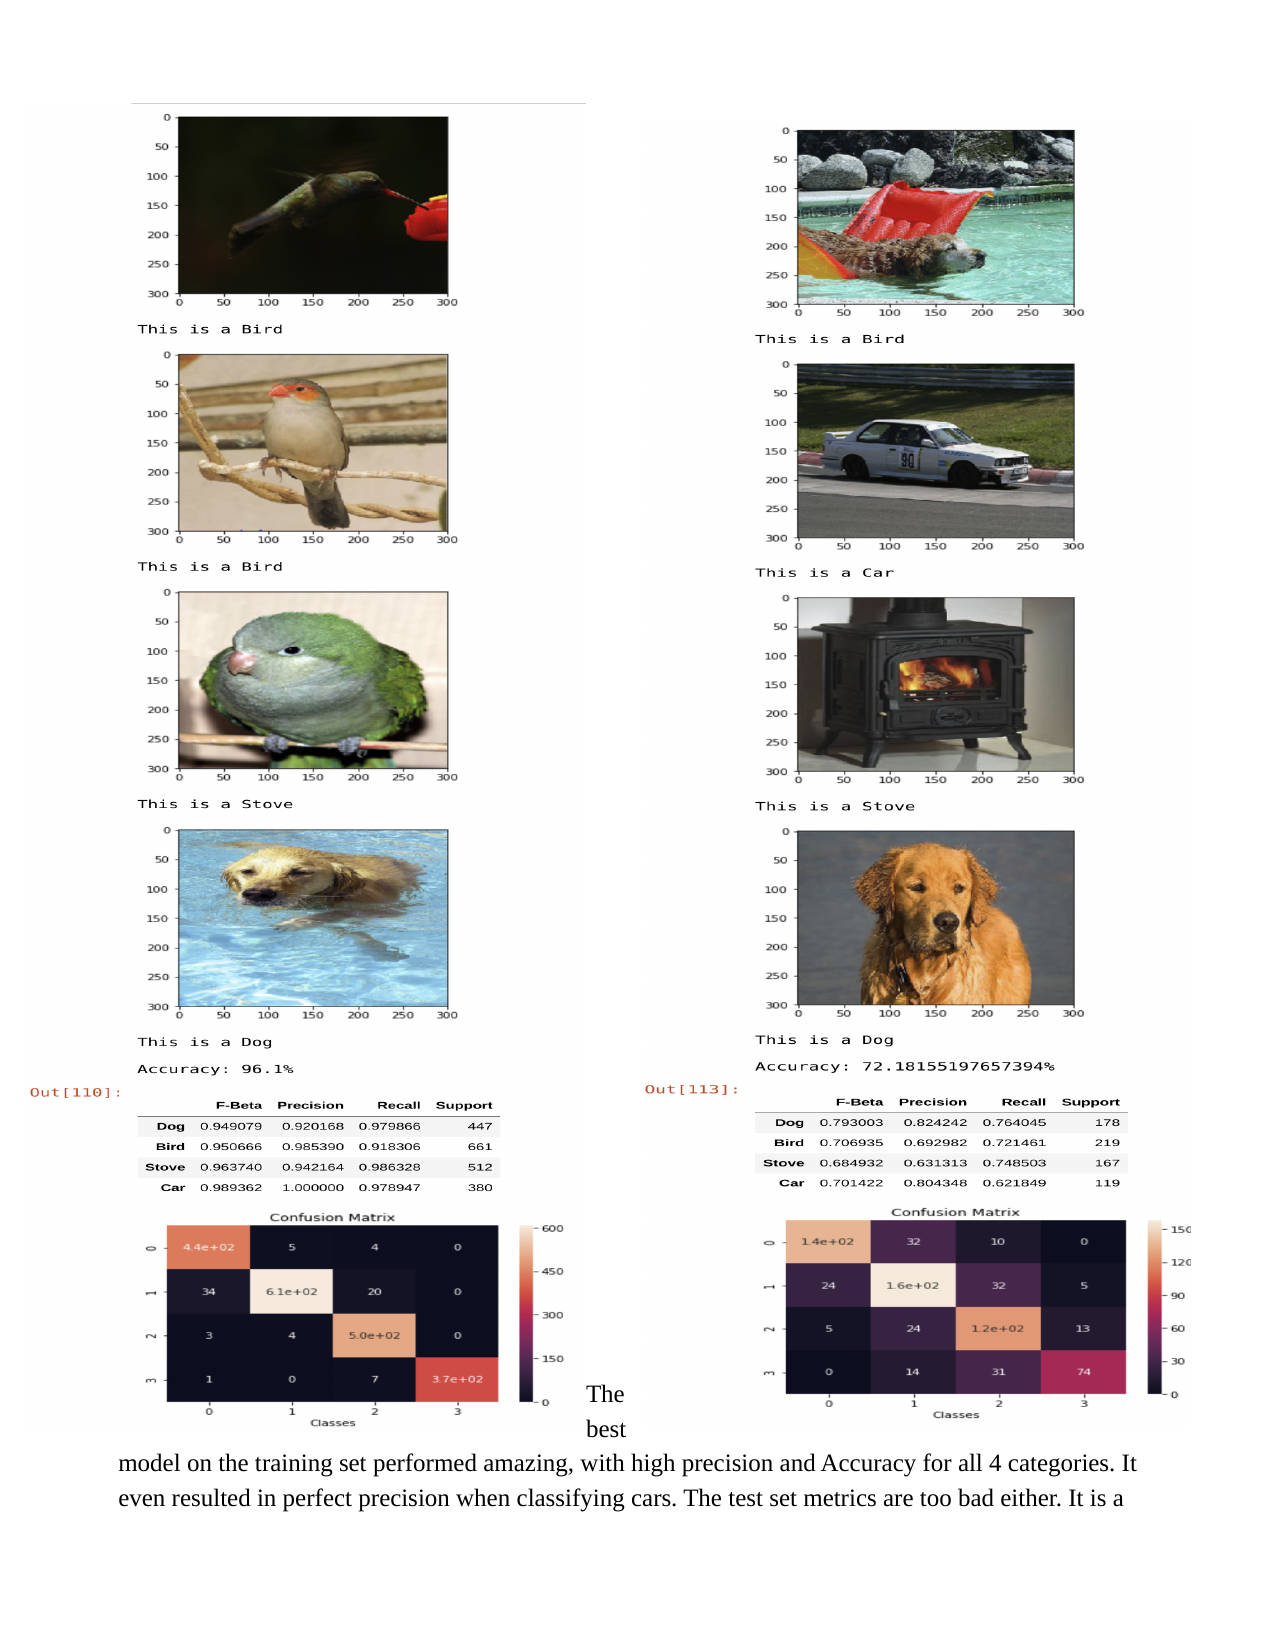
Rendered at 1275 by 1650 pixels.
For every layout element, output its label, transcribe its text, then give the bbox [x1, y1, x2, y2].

picture [642, 119, 1191, 1427]
picture [25, 103, 586, 1432]
text The best model on the training set performed amazing, with high precision and Accuracy for all 4 categories. It even resulted in perfect precision when classifying cars. The test set metrics are too bad either. It is a [118, 1345, 1157, 1511]
